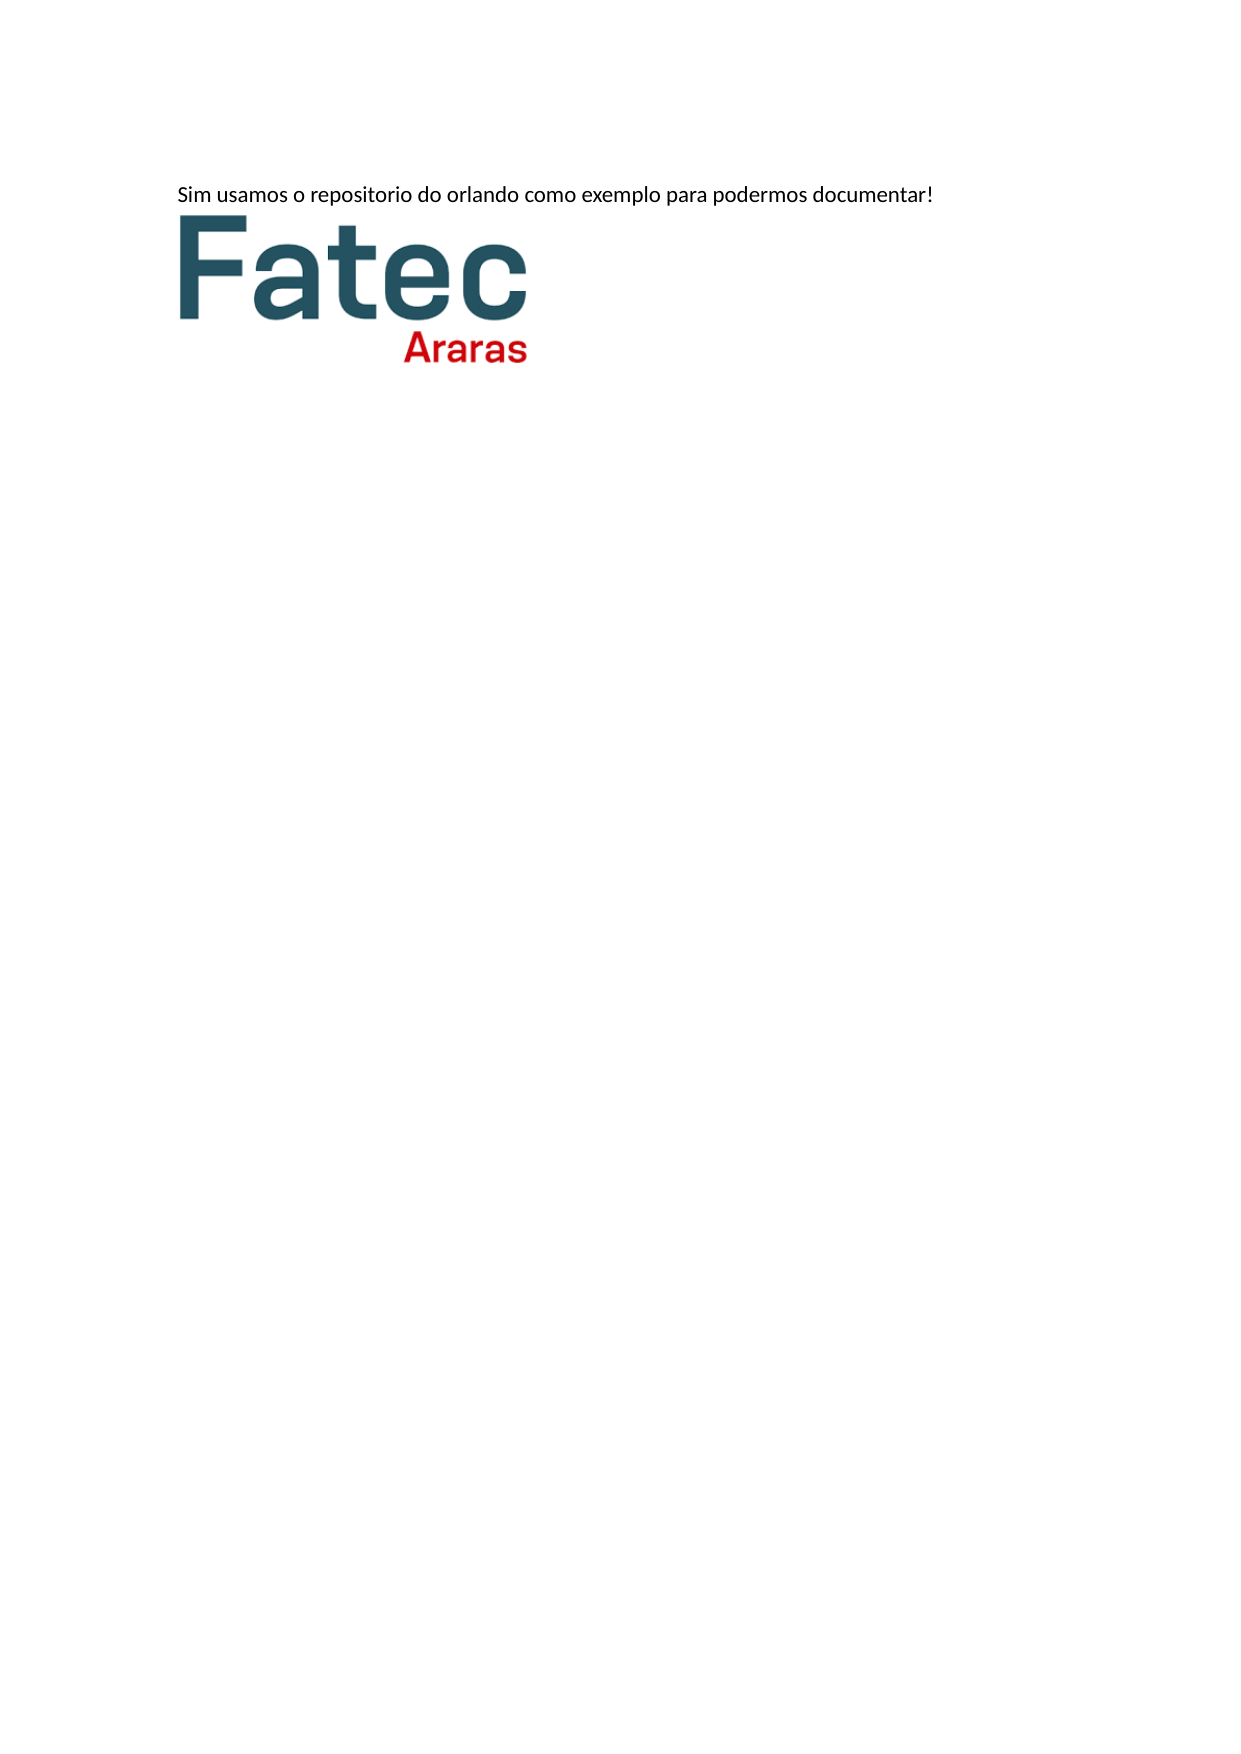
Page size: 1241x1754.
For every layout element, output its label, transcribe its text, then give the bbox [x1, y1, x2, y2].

text Sim usamos o repositorio do orlando como exemplo para podermos documentar! [177, 180, 1063, 208]
